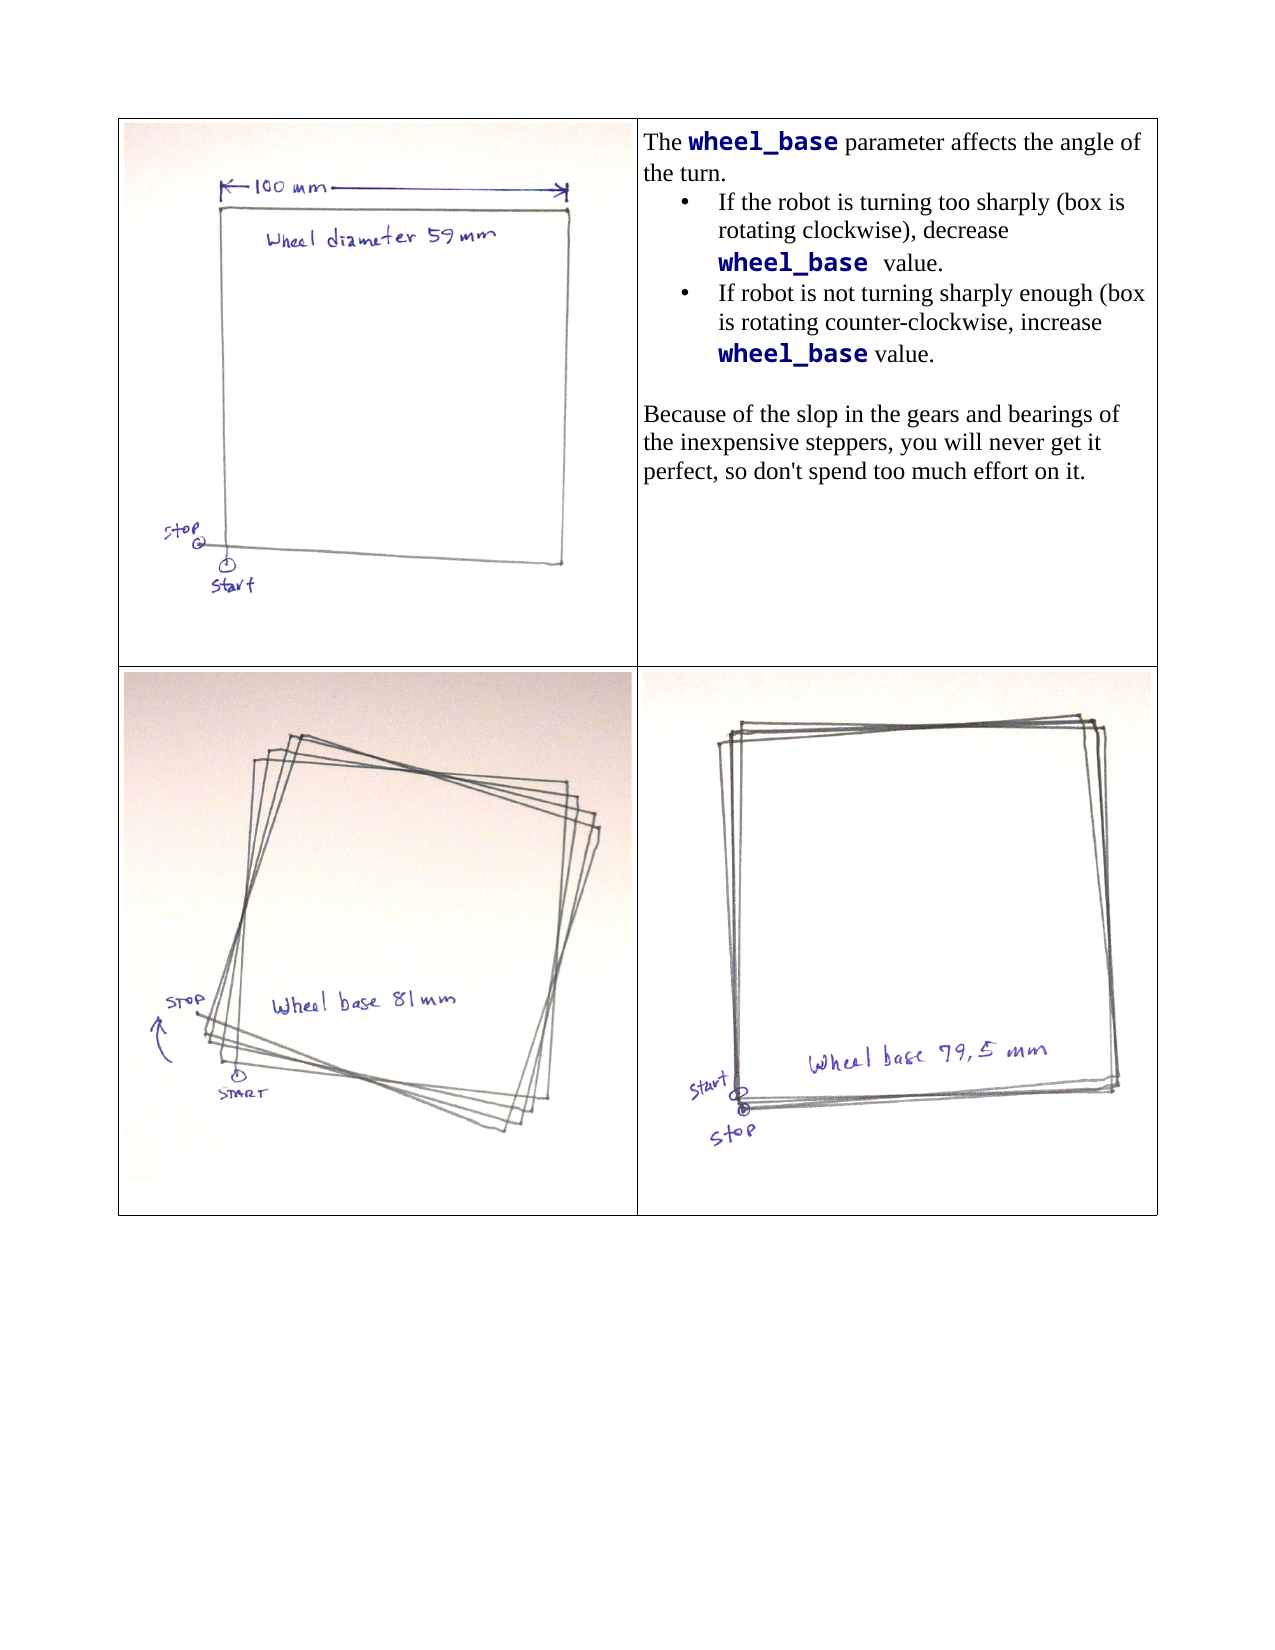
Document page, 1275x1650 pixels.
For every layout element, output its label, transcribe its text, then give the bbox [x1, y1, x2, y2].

table_cell [119, 667, 637, 1214]
picture [123, 672, 632, 1180]
table_cell [638, 667, 1157, 1214]
table_cell The wheel_base parameter affects the angle of the turn. If the robot is turning too sharply (box is rotating clockwise), decrease wheel_base value. If robot is not turning sharply enough (box is rotating counter-clockwise, increase wheel_base value. Because of the slop in the gears and bearings of the inexpensive steppers, you will never get it perfect, so don't spend too much effort on it. [638, 119, 1157, 666]
picture [643, 672, 1152, 1181]
table_cell [119, 119, 637, 666]
picture [123, 123, 632, 632]
